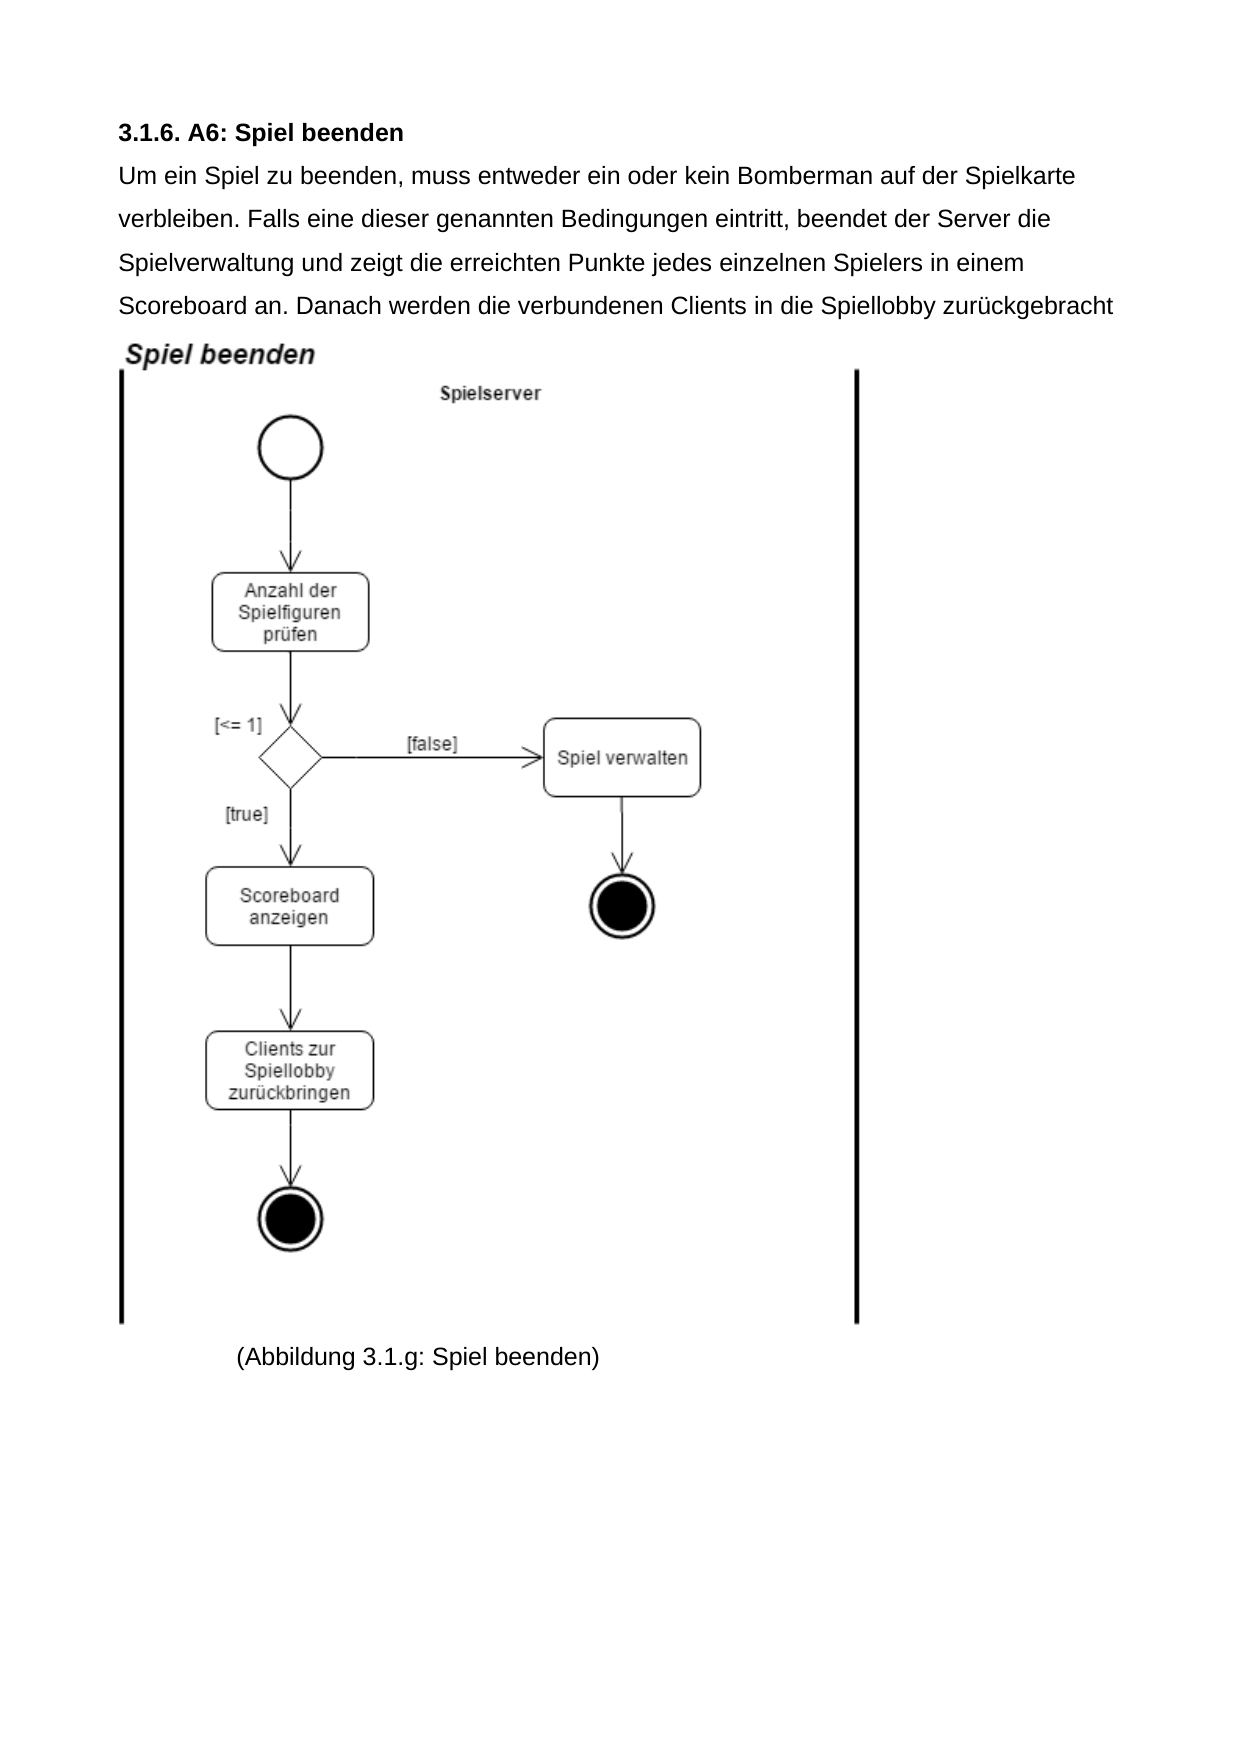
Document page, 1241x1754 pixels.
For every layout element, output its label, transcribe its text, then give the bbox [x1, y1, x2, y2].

text (Abbildung 3.1.g: Spiel beenden) [118, 334, 1122, 1371]
text 3.1.6. A6: Spiel beenden [118, 118, 1122, 147]
text Um ein Spiel zu beenden, muss entweder ein oder kein Bomberman auf der Spielkarte verbleiben. Falls eine dieser genannten Bedingungen eintritt, beendet der Server die Spielverwaltung und zeigt die erreichten Punkte jedes einzelnen Spielers in einem Scoreboard an. Danach werden die verbundenen Clients in die Spiellobby zurückgebracht [118, 161, 1122, 319]
